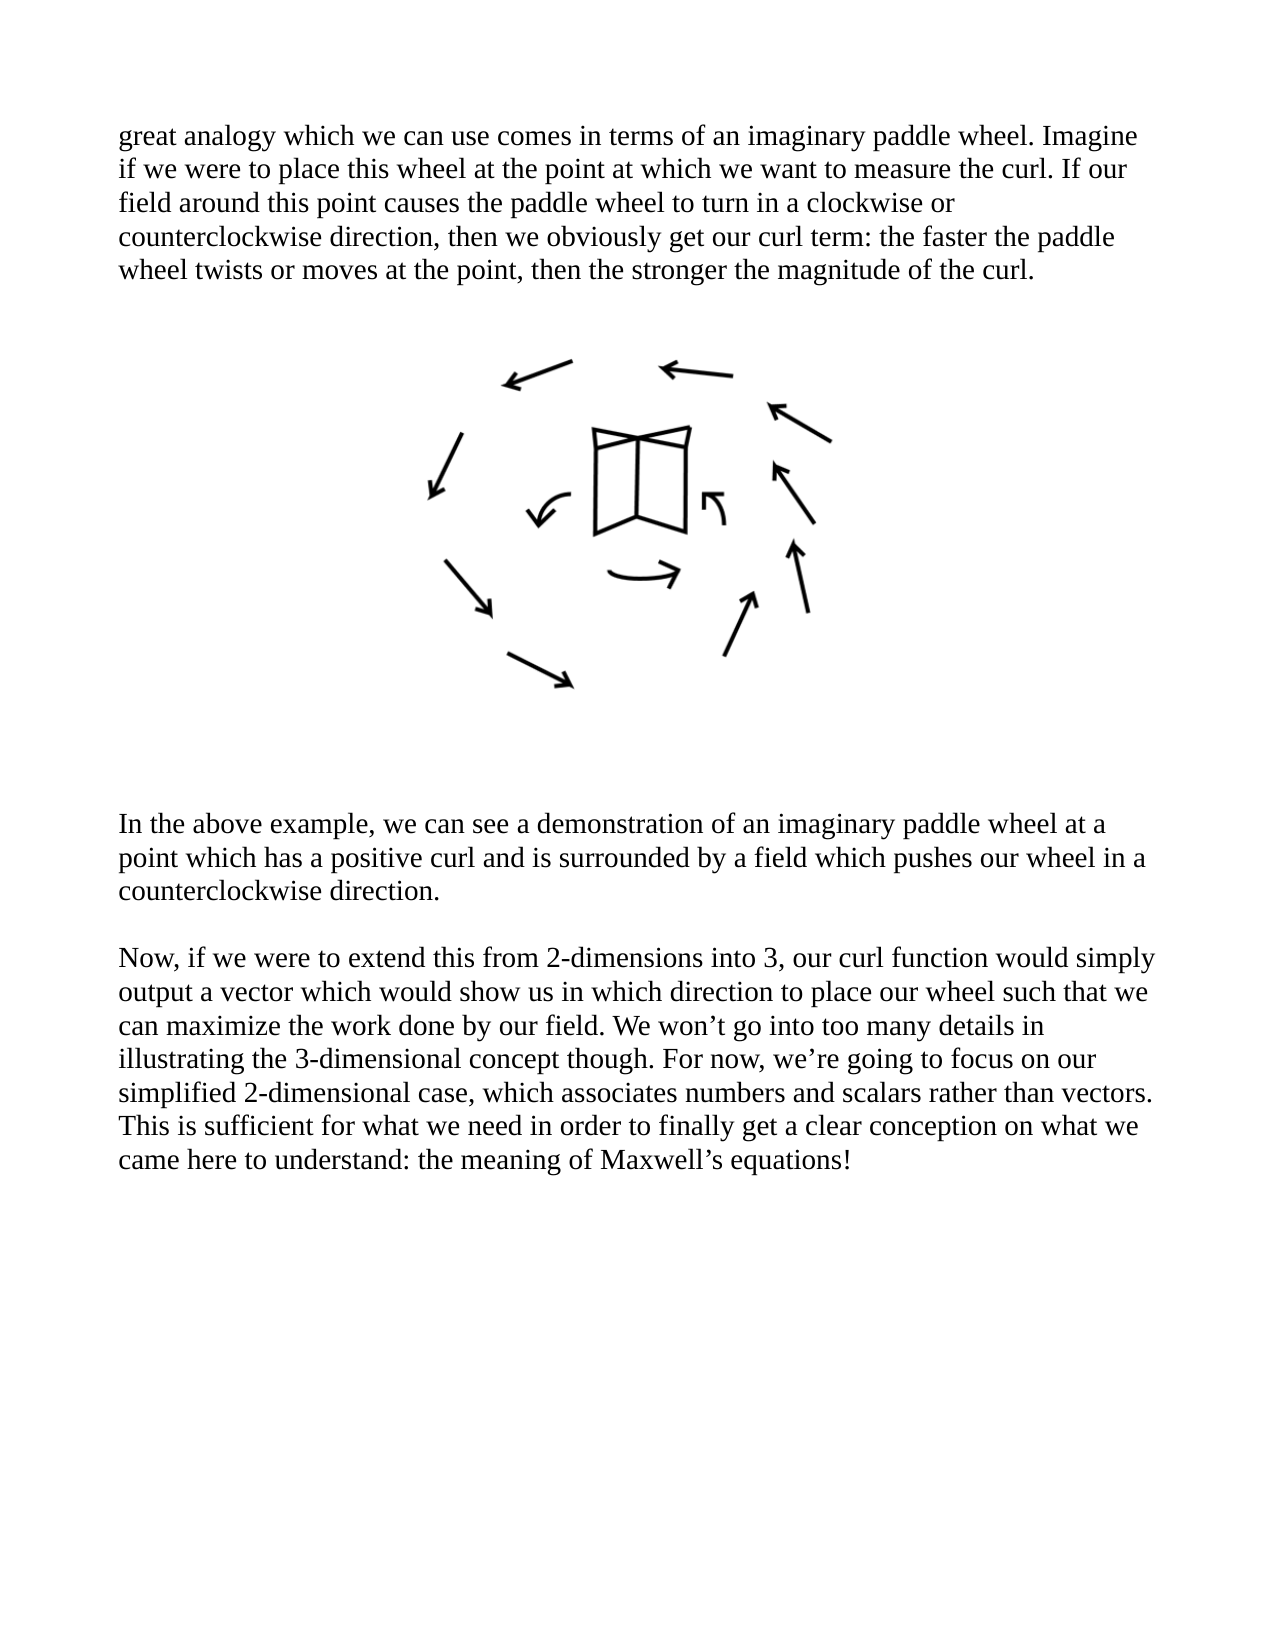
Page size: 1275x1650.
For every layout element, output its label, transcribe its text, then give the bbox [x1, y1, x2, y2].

text Now, if we were to extend this from 2-dimensions into 3, our curl function would simply output a vector which would show us in which direction to place our wheel such that we can maximize the work done by our field. We won’t go into too many details in illustrating the 3-dimensional concept though. For now, we’re going to focus on our simplified 2-dimensional case, which associates numbers and scalars rather than vectors. This is sufficient for what we need in order to finally get a clear conception on what we came here to understand: the meaning of Maxwell’s equations! [118, 941, 1157, 1175]
text In the above example, we can see a demonstration of an imaginary paddle wheel at a point which has a positive curl and is surrounded by a field which pushes our wheel in a counterclockwise direction. [118, 806, 1157, 907]
picture [377, 319, 898, 740]
text great analogy which we can use comes in terms of an imaginary paddle wheel. Imagine if we were to place this wheel at the point at which we want to measure the curl. If our field around this point causes the paddle wheel to turn in a clockwise or counterclockwise direction, then we obviously get our curl term: the faster the paddle wheel twists or moves at the point, then the stronger the magnitude of the curl. [118, 118, 1157, 286]
